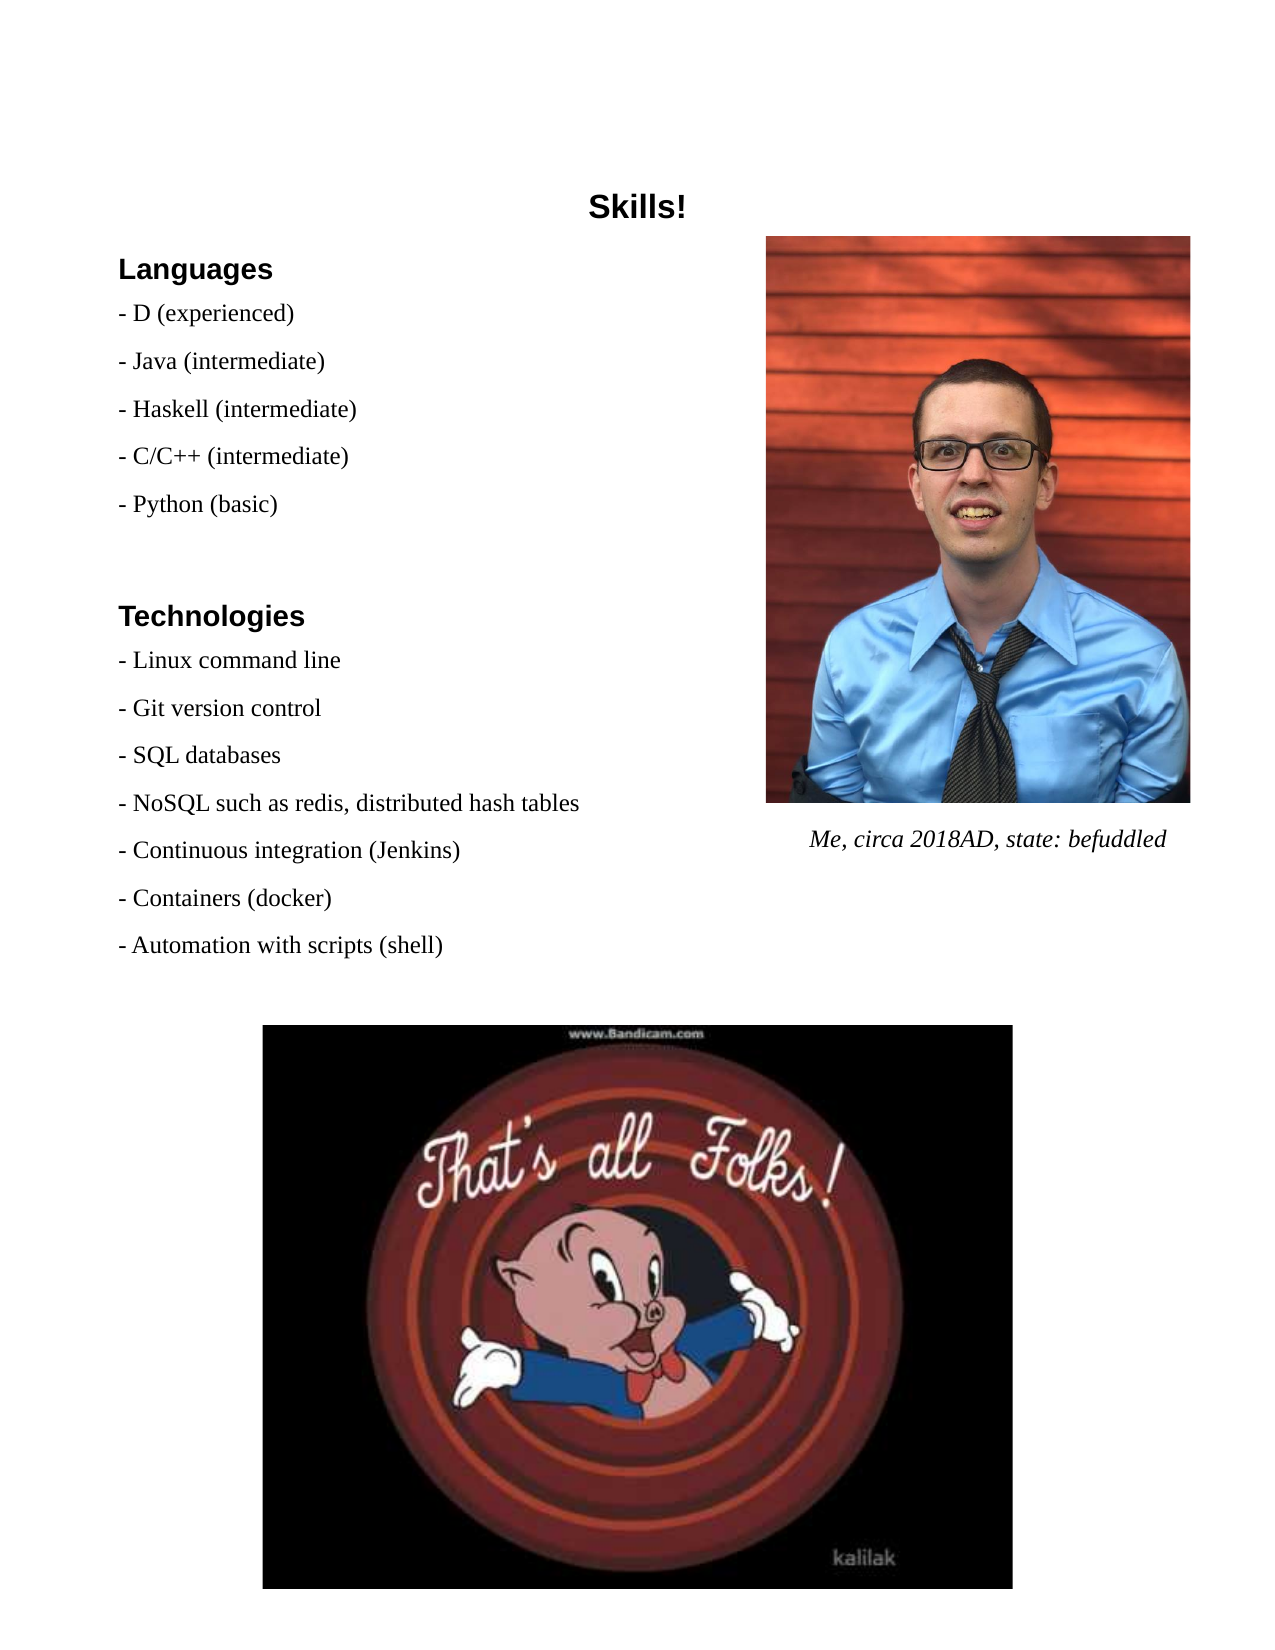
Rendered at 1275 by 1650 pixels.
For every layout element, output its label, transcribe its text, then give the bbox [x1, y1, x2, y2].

picture [765, 236, 1191, 803]
text - Linux command line [118, 645, 765, 674]
text - Containers (docker) [118, 883, 1157, 912]
text - C/C++ (intermediate) [118, 441, 765, 470]
text - D (experienced) [118, 298, 765, 327]
text - Java (intermediate) [118, 346, 765, 375]
text - Automation with scripts (shell) [118, 931, 1157, 959]
text - Haskell (intermediate) [118, 394, 765, 422]
subtitle Skills! [118, 187, 1157, 225]
text - NoSQL such as redis, distributed hash tables [118, 788, 1157, 817]
text - Continuous integration (Jenkins) [118, 835, 1157, 864]
text - Python (basic) [118, 489, 765, 518]
text - SQL databases [118, 740, 765, 769]
subtitle Languages [118, 252, 765, 286]
subtitle Technologies [118, 599, 765, 632]
text - Git version control [118, 693, 765, 721]
picture [262, 1025, 1013, 1589]
